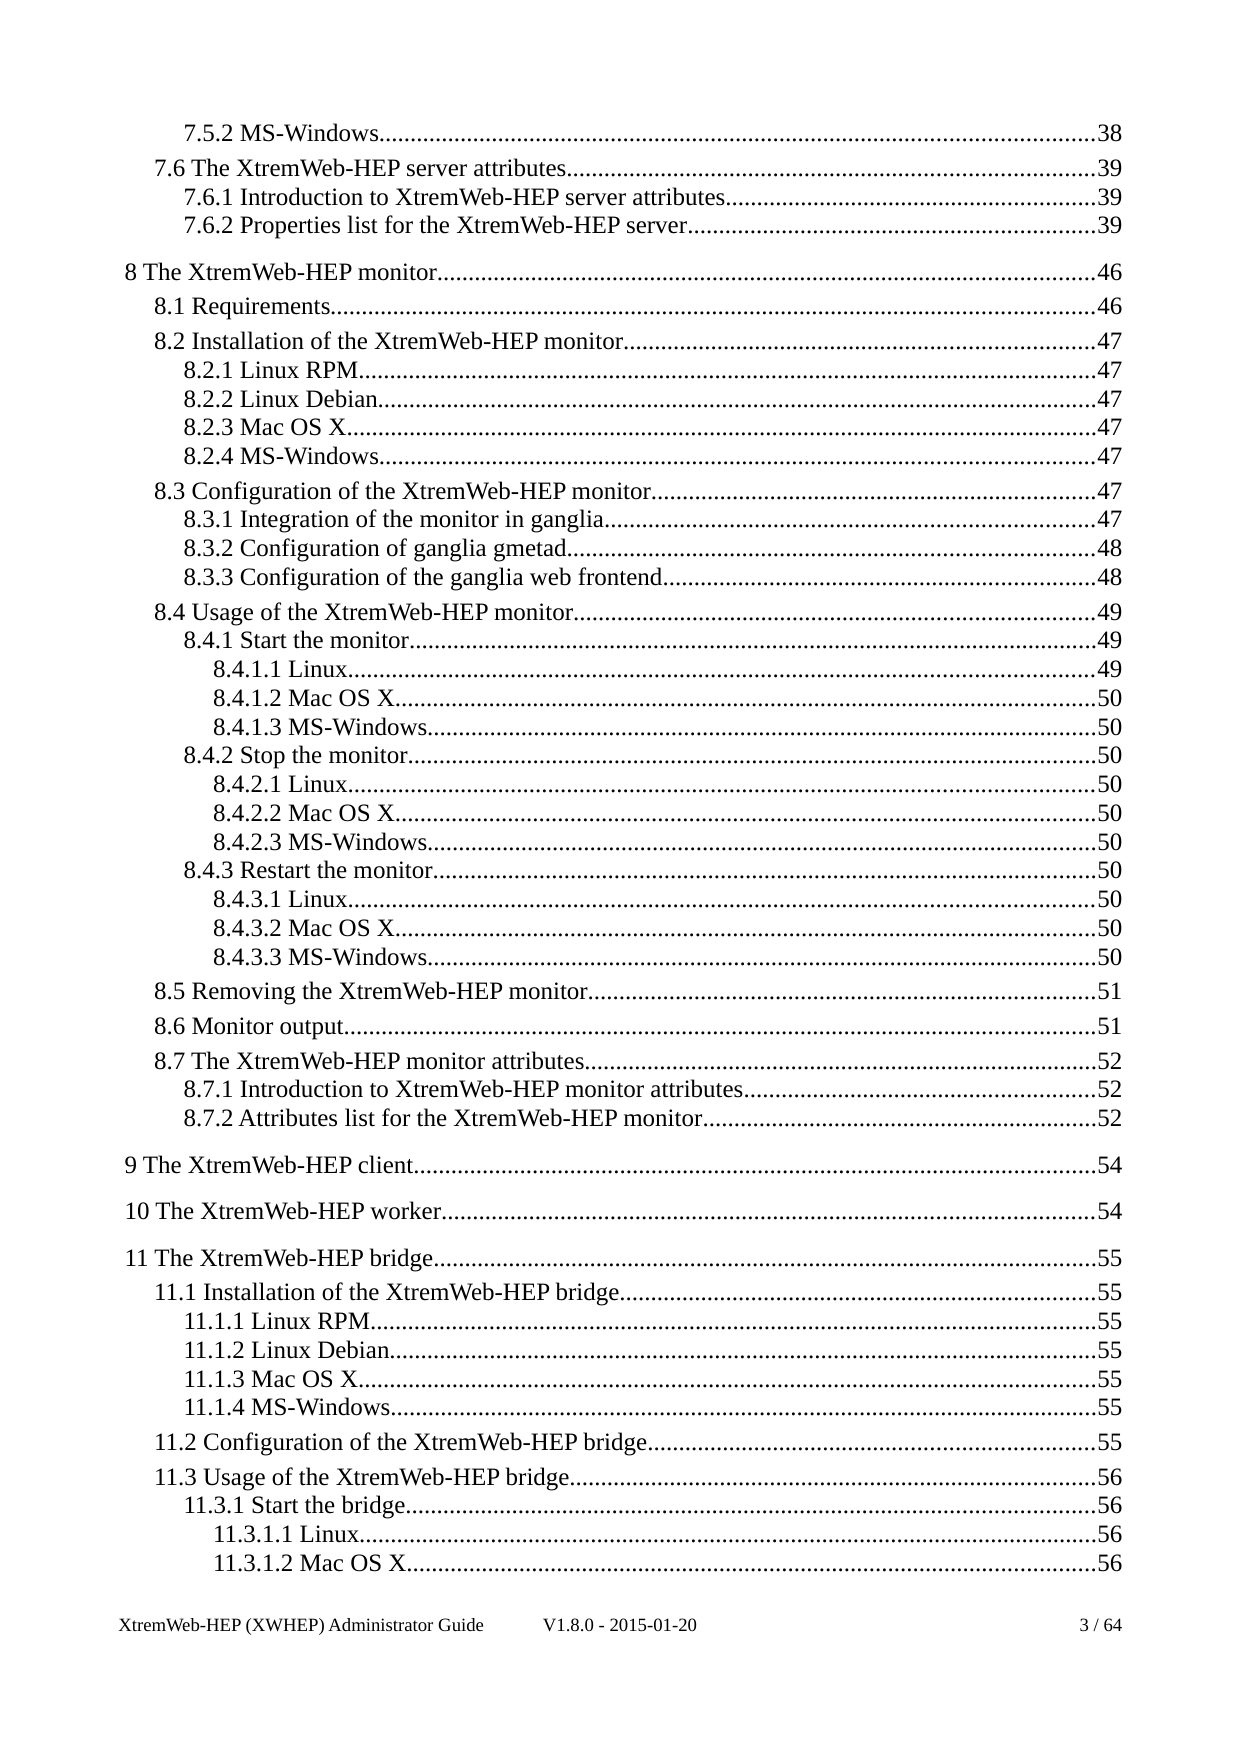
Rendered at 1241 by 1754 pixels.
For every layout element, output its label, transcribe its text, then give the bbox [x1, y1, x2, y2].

text 8.4.3.1 Linux 50 [207, 884, 1122, 913]
text 8.7.2 Attributes list for the XtremWeb-HEP monitor 52 [177, 1103, 1122, 1132]
text 8.4.3 Restart the monitor 50 [177, 856, 1122, 884]
text 11.1.4 MS-Windows 55 [177, 1392, 1122, 1421]
text 11.2 Configuration of the XtremWeb-HEP bridge 55 [148, 1427, 1122, 1456]
text 8.2.2 Linux Debian 47 [177, 384, 1122, 412]
text 11.1.1 Linux RPM 55 [177, 1306, 1122, 1335]
text 7.6.1 Introduction to XtremWeb-HEP server attributes 39 [177, 182, 1122, 210]
text 9 The XtremWeb-HEP client 54 [118, 1150, 1122, 1178]
text 11.1.2 Linux Debian 55 [177, 1335, 1122, 1364]
text 8.5 Removing the XtremWeb-HEP monitor 51 [148, 976, 1122, 1005]
text 8.4.1 Start the monitor 49 [177, 626, 1122, 654]
text 11.3.1.1 Linux 56 [207, 1519, 1122, 1548]
text 8.2.3 Mac OS X 47 [177, 412, 1122, 441]
text 8.2.4 MS-Windows 47 [177, 441, 1122, 470]
text 8.4.2 Stop the monitor 50 [177, 741, 1122, 769]
text 11.3.1.2 Mac OS X 56 [207, 1548, 1122, 1577]
text 8.3.3 Configuration of the ganglia web frontend 48 [177, 562, 1122, 591]
text 8.7 The XtremWeb-HEP monitor attributes 52 [148, 1046, 1122, 1074]
text 10 The XtremWeb-HEP worker 54 [118, 1196, 1122, 1225]
text 7.5.2 MS-Windows 38 [177, 118, 1122, 147]
text 8.2.1 Linux RPM 47 [177, 355, 1122, 384]
text 8.4.3.2 Mac OS X 50 [207, 913, 1122, 942]
text 11.3 Usage of the XtremWeb-HEP bridge 56 [148, 1462, 1122, 1491]
text 11 The XtremWeb-HEP bridge 55 [118, 1243, 1122, 1271]
text 8.6 Monitor output 51 [148, 1011, 1122, 1040]
text 11.1.3 Mac OS X 55 [177, 1364, 1122, 1392]
text 7.6.2 Properties list for the XtremWeb-HEP server 39 [177, 210, 1122, 239]
text 8.4.1.1 Linux 49 [207, 654, 1122, 683]
text 8.2 Installation of the XtremWeb-HEP monitor 47 [148, 326, 1122, 355]
text 8.7.1 Introduction to XtremWeb-HEP monitor attributes 52 [177, 1074, 1122, 1103]
text 8.3.1 Integration of the monitor in ganglia 47 [177, 504, 1122, 533]
text 11.1 Installation of the XtremWeb-HEP bridge 55 [148, 1277, 1122, 1306]
text 8.4 Usage of the XtremWeb-HEP monitor 49 [148, 597, 1122, 626]
text 11.3.1 Start the bridge 56 [177, 1491, 1122, 1519]
text 7.6 The XtremWeb-HEP server attributes 39 [148, 153, 1122, 182]
text 8.1 Requirements 46 [148, 291, 1122, 320]
text 8.4.1.2 Mac OS X 50 [207, 683, 1122, 712]
text 8 The XtremWeb-HEP monitor 46 [118, 257, 1122, 286]
text 8.4.2.2 Mac OS X 50 [207, 798, 1122, 827]
text 8.4.2.3 MS-Windows 50 [207, 827, 1122, 856]
text 8.4.1.3 MS-Windows 50 [207, 712, 1122, 741]
text 8.4.3.3 MS-Windows 50 [207, 942, 1122, 971]
text 8.3 Configuration of the XtremWeb-HEP monitor 47 [148, 476, 1122, 504]
text 8.4.2.1 Linux 50 [207, 769, 1122, 798]
text 8.3.2 Configuration of ganglia gmetad 48 [177, 533, 1122, 562]
